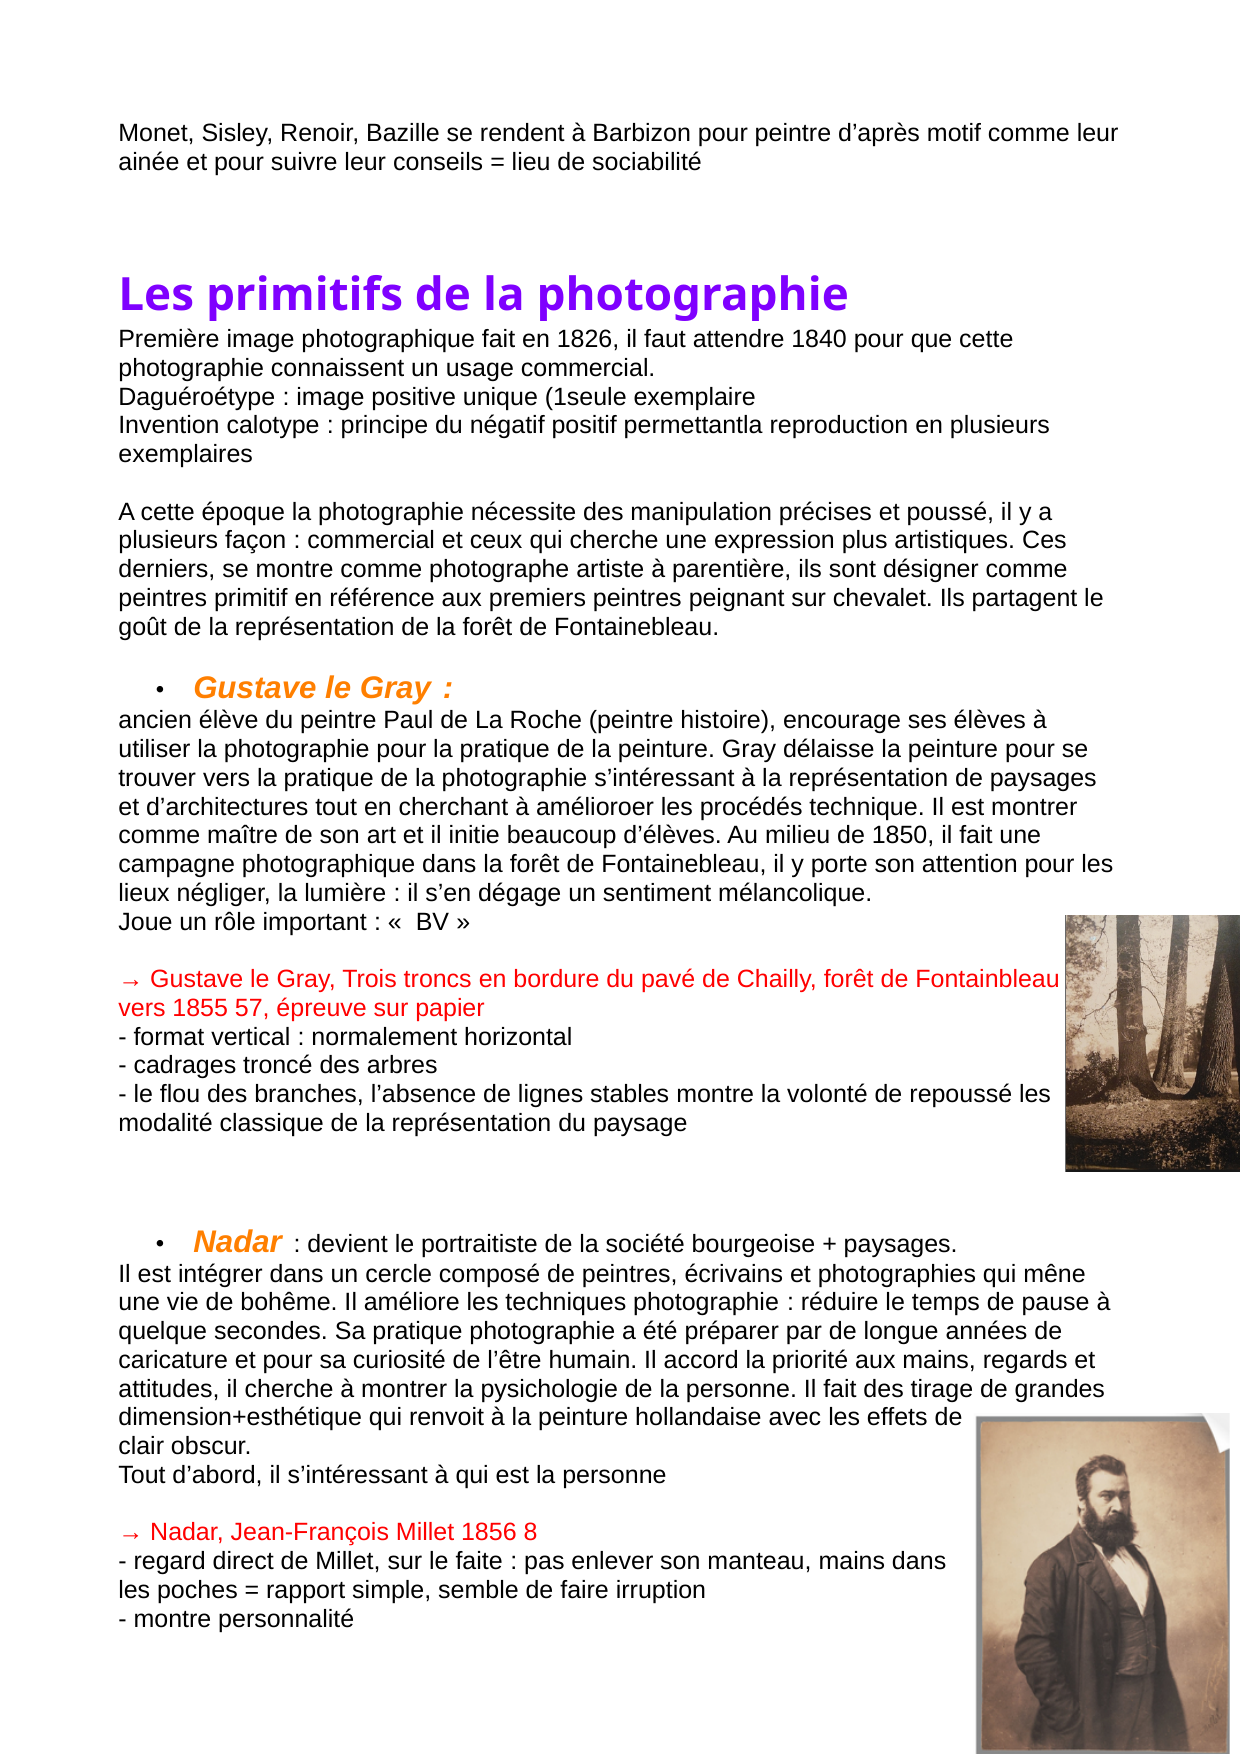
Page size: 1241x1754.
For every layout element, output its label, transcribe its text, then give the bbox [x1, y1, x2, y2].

text - format vertical : normalement horizontal [118, 1021, 1065, 1050]
text - montre personnalité [118, 1604, 973, 1632]
text Daguéroétype : image positive unique (1seule exemplaire [118, 382, 1122, 411]
text Invention calotype : principe du négatif positif permettantla reproduction en plusieurs exemplaires [118, 411, 1122, 468]
list Gustave le Gray : [156, 669, 1122, 705]
text - le flou des branches, l’absence de lignes stables montre la volonté de repoussé les modalité classique de la représentation du paysage [118, 1079, 1065, 1136]
text - regard direct de Millet, sur le faite : pas enlever son manteau, mains dans les poches = rapport simple, semble de faire irruption [118, 1546, 973, 1604]
picture [973, 1413, 1230, 1754]
list Nadar : devient le portraitiste de la société bourgeoise + paysages. [156, 1223, 1122, 1259]
text ancien élève du peintre Paul de La Roche (peintre histoire), encourage ses élèves à utiliser la photographie pour la pratique de la peinture. Gray délaisse la peinture pour se trouver vers la pratique de la photographie s’intéressant à la représentation de paysages et d’architectures tout en cherchant à amélioroer les procédés technique. Il est montrer comme maître de son art et il initie beaucoup d’élèves. Au milieu de 1850, il fait une campagne photographique dans la forêt de Fontainebleau, il y porte son attention pour les lieux négliger, la lumière : il s’en dégage un sentiment mélancolique. [118, 705, 1122, 906]
text → Nadar, Jean-François Millet 1856 8 [118, 1517, 973, 1546]
text Les primitifs de la photographie [118, 262, 1122, 324]
picture [1065, 915, 1240, 1172]
text Joue un rôle important : « BV » [118, 906, 1122, 935]
text Première image photographique fait en 1826, il faut attendre 1840 pour que cette photographie connaissent un usage commercial. [118, 324, 1122, 382]
text Monet, Sisley, Renoir, Bazille se rendent à Barbizon pour peintre d’après motif comme leur ainée et pour suivre leur conseils = lieu de sociabilité [118, 118, 1122, 176]
text → Gustave le Gray, Trois troncs en bordure du pavé de Chailly, forêt de Fontainbleau vers 1855 57, épreuve sur papier [118, 964, 1065, 1021]
text - cadrages troncé des arbres [118, 1050, 1065, 1079]
text Il est intégrer dans un cercle composé de peintres, écrivains et photographies qui mêne une vie de bohême. Il améliore les techniques photographie : réduire le temps de pause à quelque secondes. Sa pratique photographie a été préparer par de longue années de caricature et pour sa curiosité de l’être humain. Il accord la priorité aux mains, regards et attitudes, il cherche à montrer la pysichologie de la personne. Il fait des tirage de grandes dimension+esthétique qui renvoit à la peinture hollandaise avec les effets de clair obscur. [118, 1259, 1122, 1460]
text Tout d’abord, il s’intéressant à qui est la personne [118, 1460, 973, 1489]
text A cette époque la photographie nécessite des manipulation précises et poussé, il y a plusieurs façon : commercial et ceux qui cherche une expression plus artistiques. Ces derniers, se montre comme photographe artiste à parentière, ils sont désigner comme peintres primitif en référence aux premiers peintres peignant sur chevalet. Ils partagent le goût de la représentation de la forêt de Fontainebleau. [118, 497, 1122, 641]
